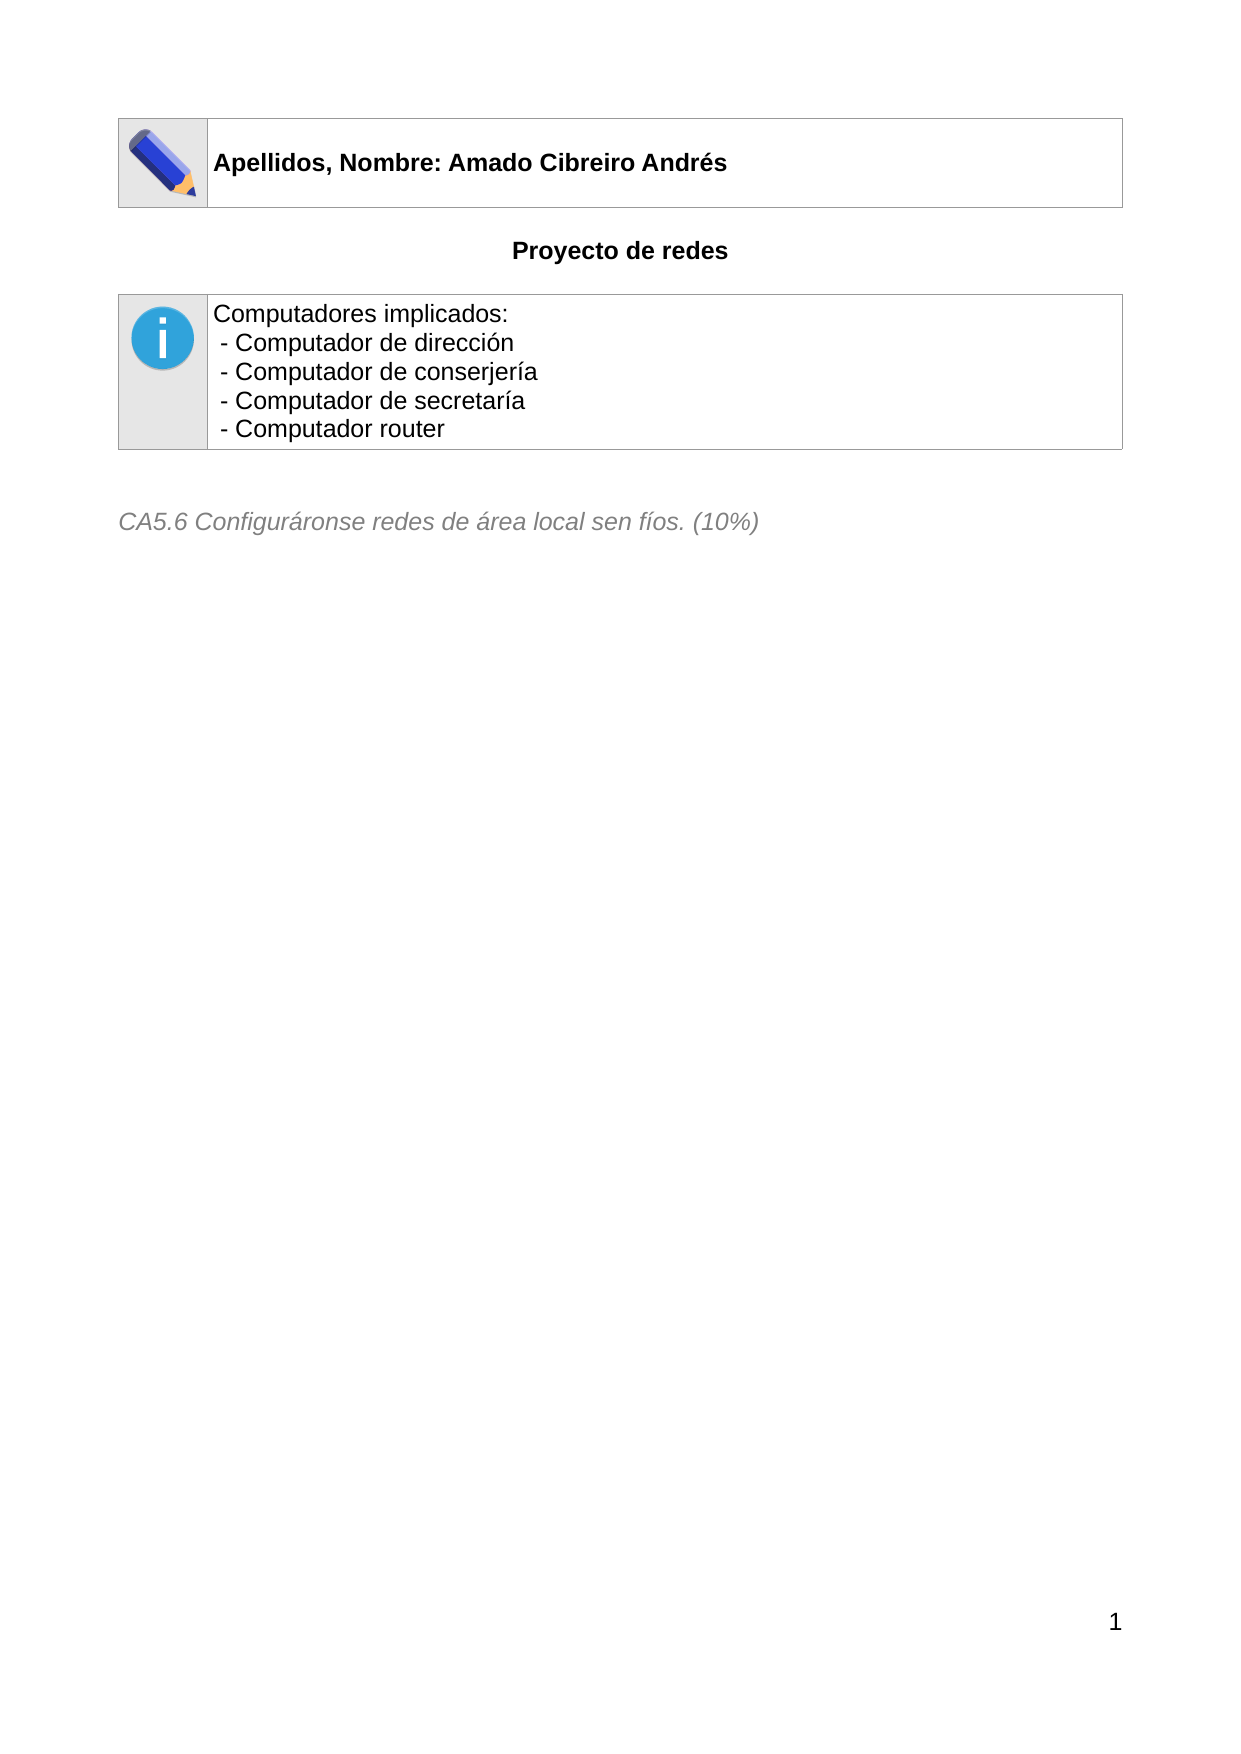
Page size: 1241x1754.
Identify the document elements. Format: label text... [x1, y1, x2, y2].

table_header [119, 119, 207, 207]
text Proyecto de redes [118, 236, 1122, 265]
table_header Apellidos, Nombre: Amado Cibreiro Andrés [208, 119, 1122, 207]
table_header Computadores implicados: - Computador de dirección - Computador de conserjería - Computador de secretaría - Computador router [208, 295, 1122, 449]
table_header [119, 295, 207, 449]
text CA5.6 Configuráronse redes de área local sen fíos. (10%) [118, 507, 1122, 535]
